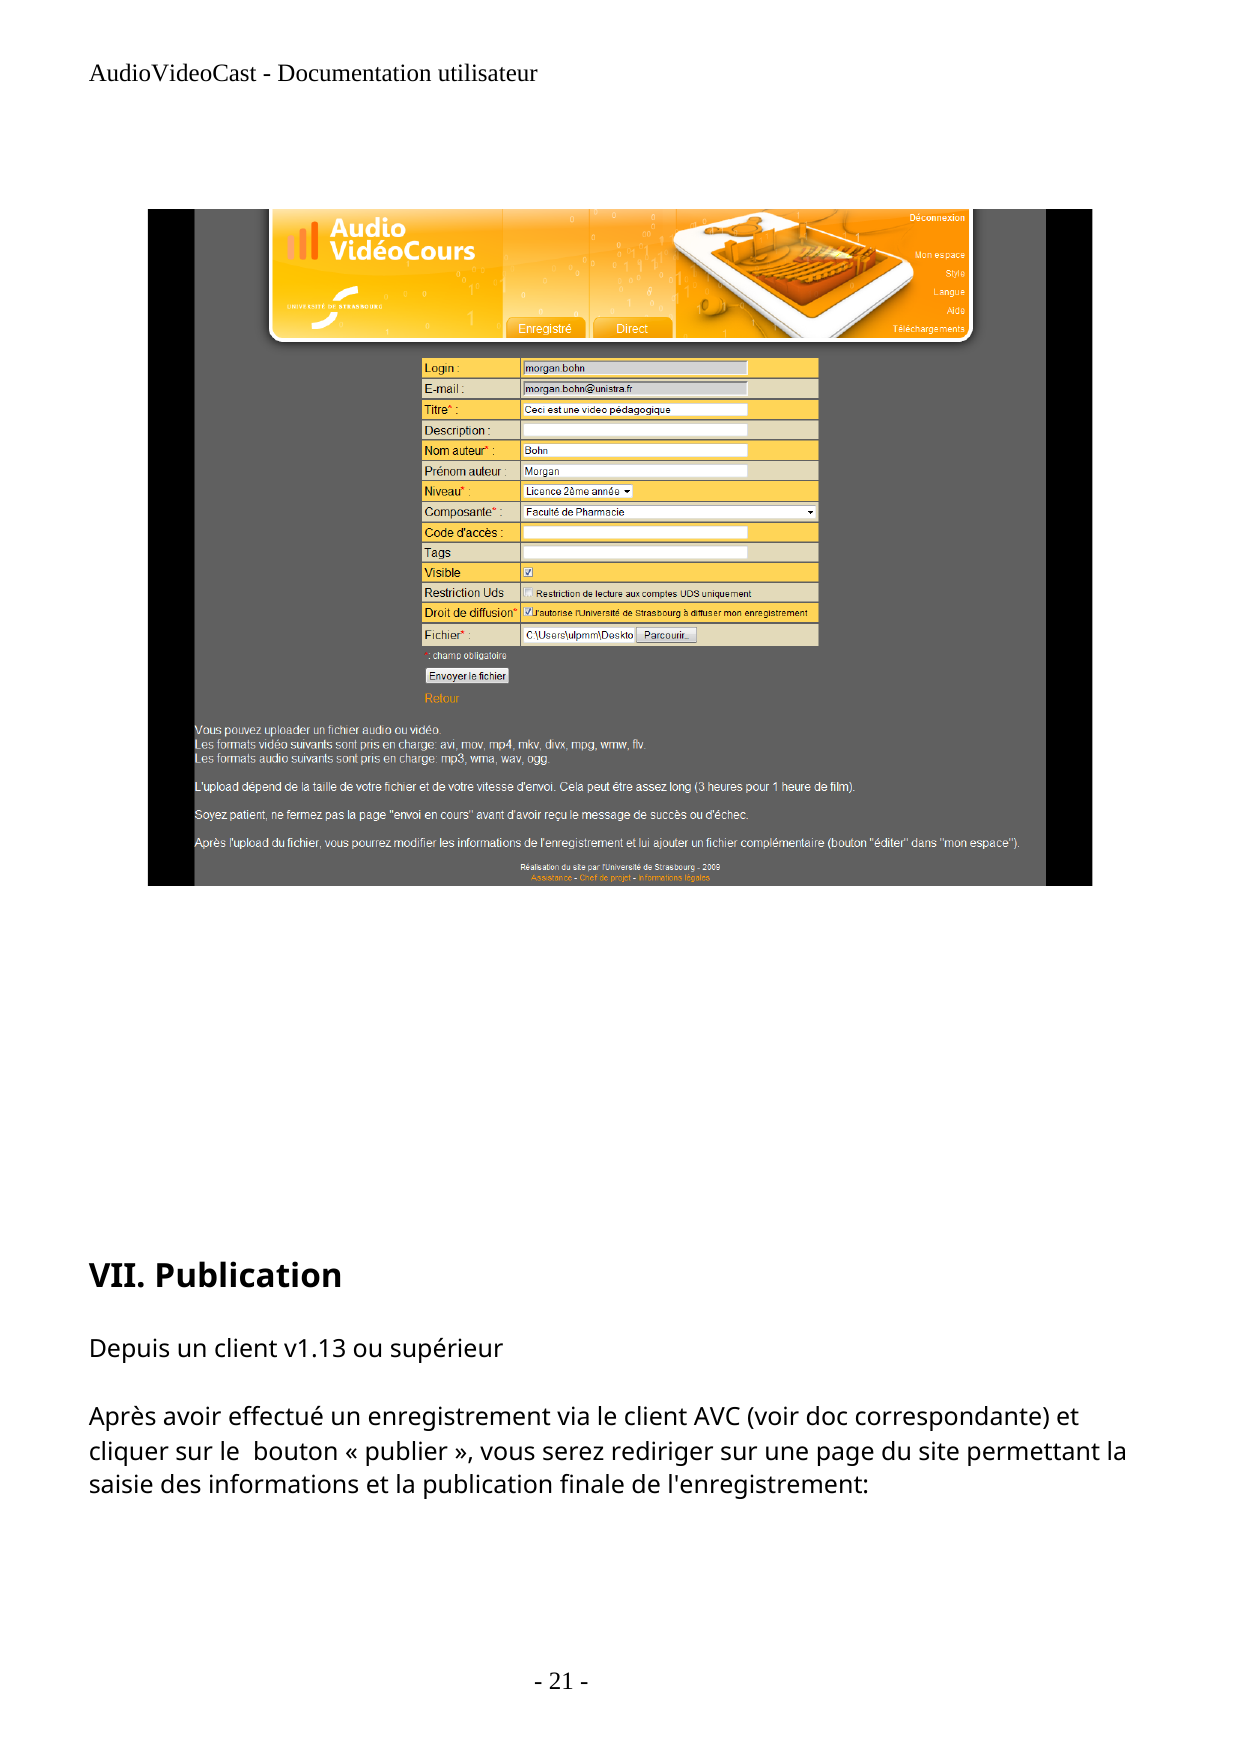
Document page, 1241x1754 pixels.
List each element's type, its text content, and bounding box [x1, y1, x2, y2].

subtitle VII. Publication [88, 1252, 1152, 1297]
text Après avoir effectué un enregistrement via le client AVC (voir doc correspondante) et cliquer sur le bouton « publier », vous serez rediriger sur une page du site permettant la saisie des informations et la publication finale de l'enregistrement: [88, 1399, 1152, 1501]
picture [147, 209, 1093, 886]
text Depuis un client v1.13 ou supérieur [88, 1331, 1152, 1365]
